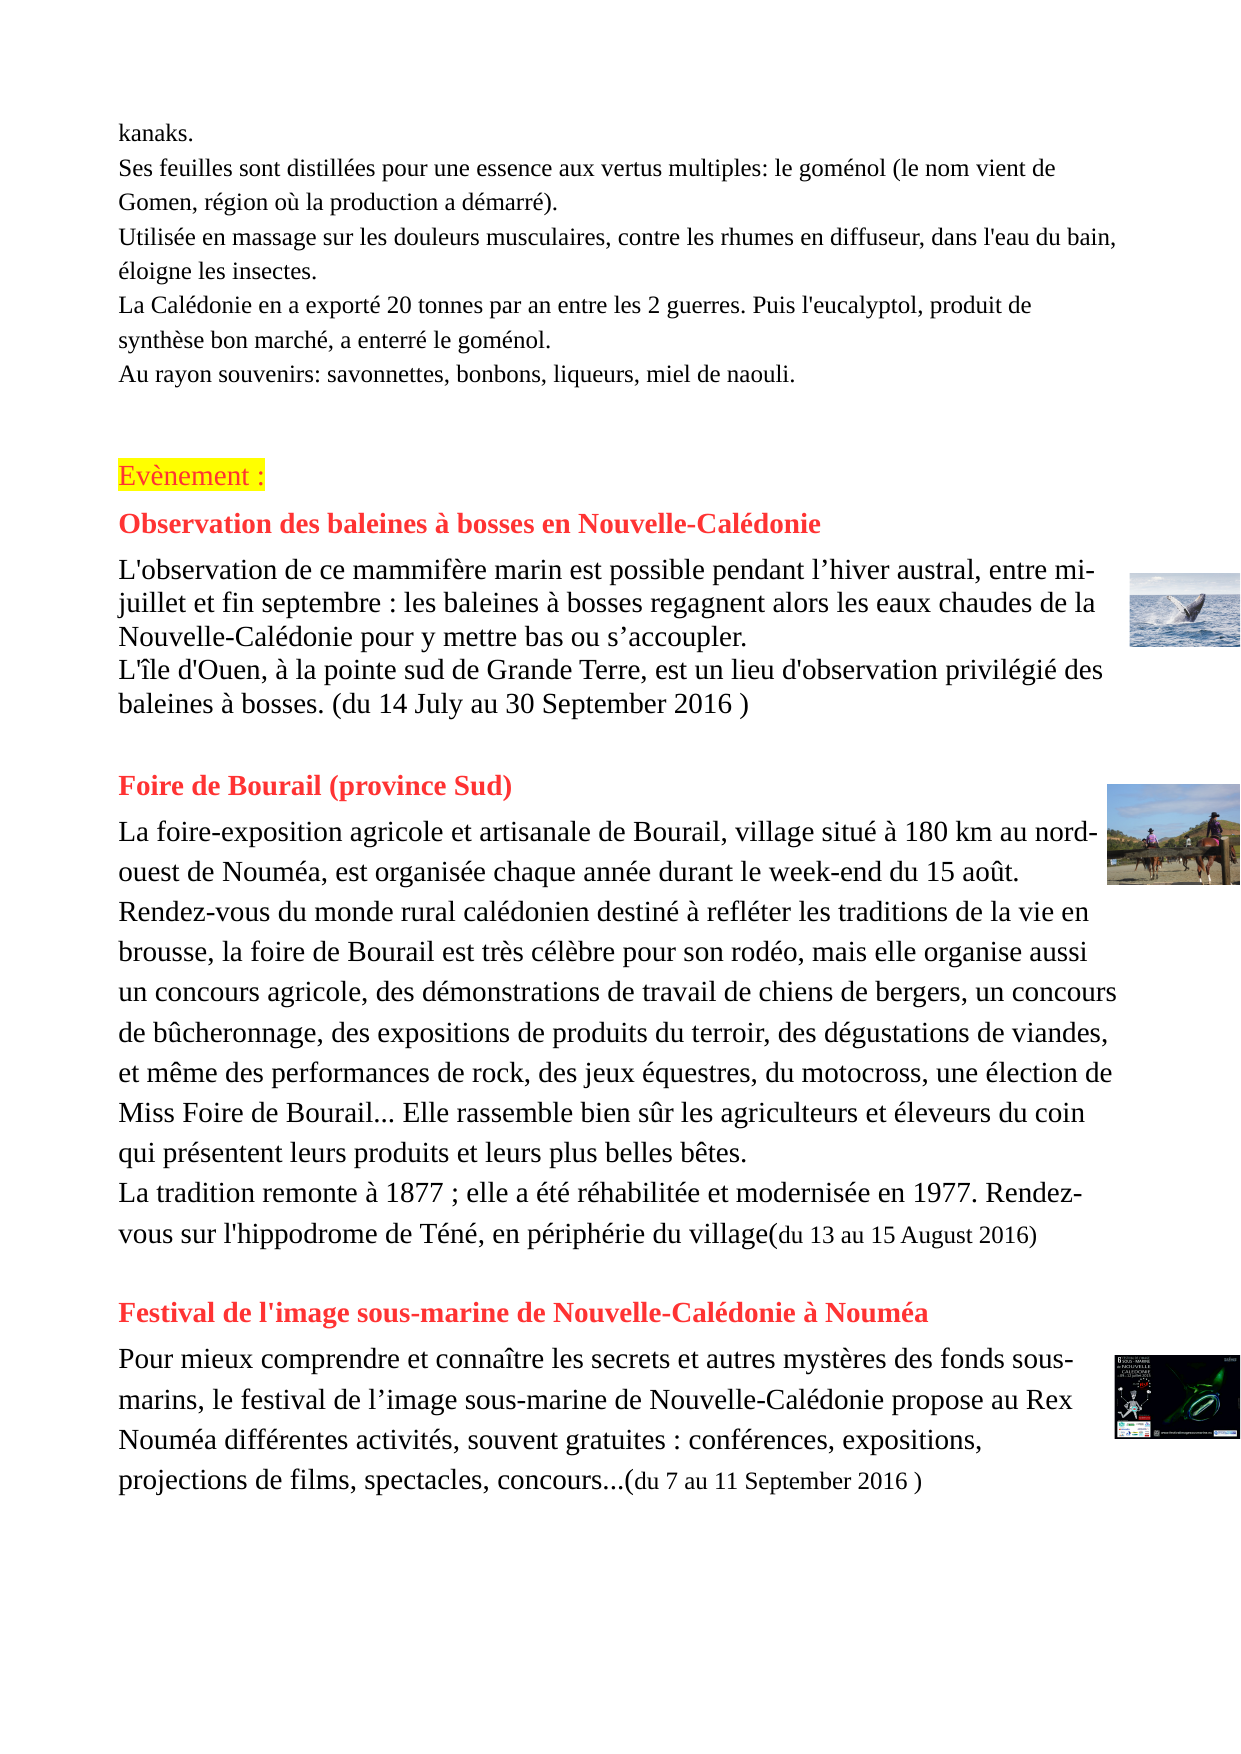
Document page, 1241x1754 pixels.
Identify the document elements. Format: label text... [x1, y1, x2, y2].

subtitle Observation des baleines à bosses en Nouvelle-Calédonie [118, 506, 1122, 539]
text kanaks. Ses feuilles sont distillées pour une essence aux vertus multiples: le goménol (le nom vient de Gomen, région où la production a démarré). Utilisée en massage sur les douleurs musculaires, contre les rhumes en diffuseur, dans l'eau du bain, éloigne les insectes. La Calédonie en a exporté 20 tonnes par an entre les 2 guerres. Puis l'eucalyptol, produit de synthèse bon marché, a enterré le goménol. Au rayon souvenirs: savonnettes, bonbons, liqueurs, miel de naouli. [118, 118, 1122, 388]
picture [1114, 1355, 1241, 1439]
picture [1107, 784, 1240, 885]
text La foire-exposition agricole et artisanale de Bourail, village situé à 180 km au nord-ouest de Nouméa, est organisée chaque année durant le week-end du 15 août. Rendez-vous du monde rural calédonien destiné à refléter les traditions de la vie en brousse, la foire de Bourail est très célèbre pour son rodéo, mais elle organise aussi un concours agricole, des démonstrations de travail de chiens de bergers, un concours de bûcheronnage, des expositions de produits du terroir, des dégustations de viandes, et même des performances de rock, des jeux équestres, du motocross, une élection de Miss Foire de Bourail... Elle rassemble bien sûr les agriculteurs et éleveurs du coin qui présentent leurs produits et leurs plus belles bêtes. La tradition remonte à 1877 ; elle a été réhabilitée et modernisée en 1977. Rendez-vous sur l'hippodrome de Téné, en périphérie du village(du 13 au 15 August 2016) [118, 814, 1122, 1249]
text Pour mieux comprendre et connaître les secrets et autres mystères des fonds sous-marins, le festival de l’image sous-marine de Nouvelle-Calédonie propose au Rex Nouméa différentes activités, souvent gratuites : conférences, expositions, projections de films, spectacles, concours...(du 7 au 11 September 2016 ) [118, 1342, 1122, 1530]
picture [1129, 573, 1241, 647]
subtitle Festival de l'image sous-marine de Nouvelle-Calédonie à Nouméa [118, 1296, 1122, 1329]
subtitle Foire de Bourail (province Sud) [118, 768, 1122, 801]
text Evènement : [118, 458, 1122, 491]
text L'observation de ce mammifère marin est possible pendant l’hiver austral, entre mi-juillet et fin septembre : les baleines à bosses regagnent alors les eaux chaudes de la Nouvelle-Calédonie pour y mettre bas ou s’accoupler. L'île d'Ouen, à la pointe sud de Grande Terre, est un lieu d'observation privilégié des baleines à bosses. (du 14 July au 30 September 2016 ) [118, 552, 1122, 719]
